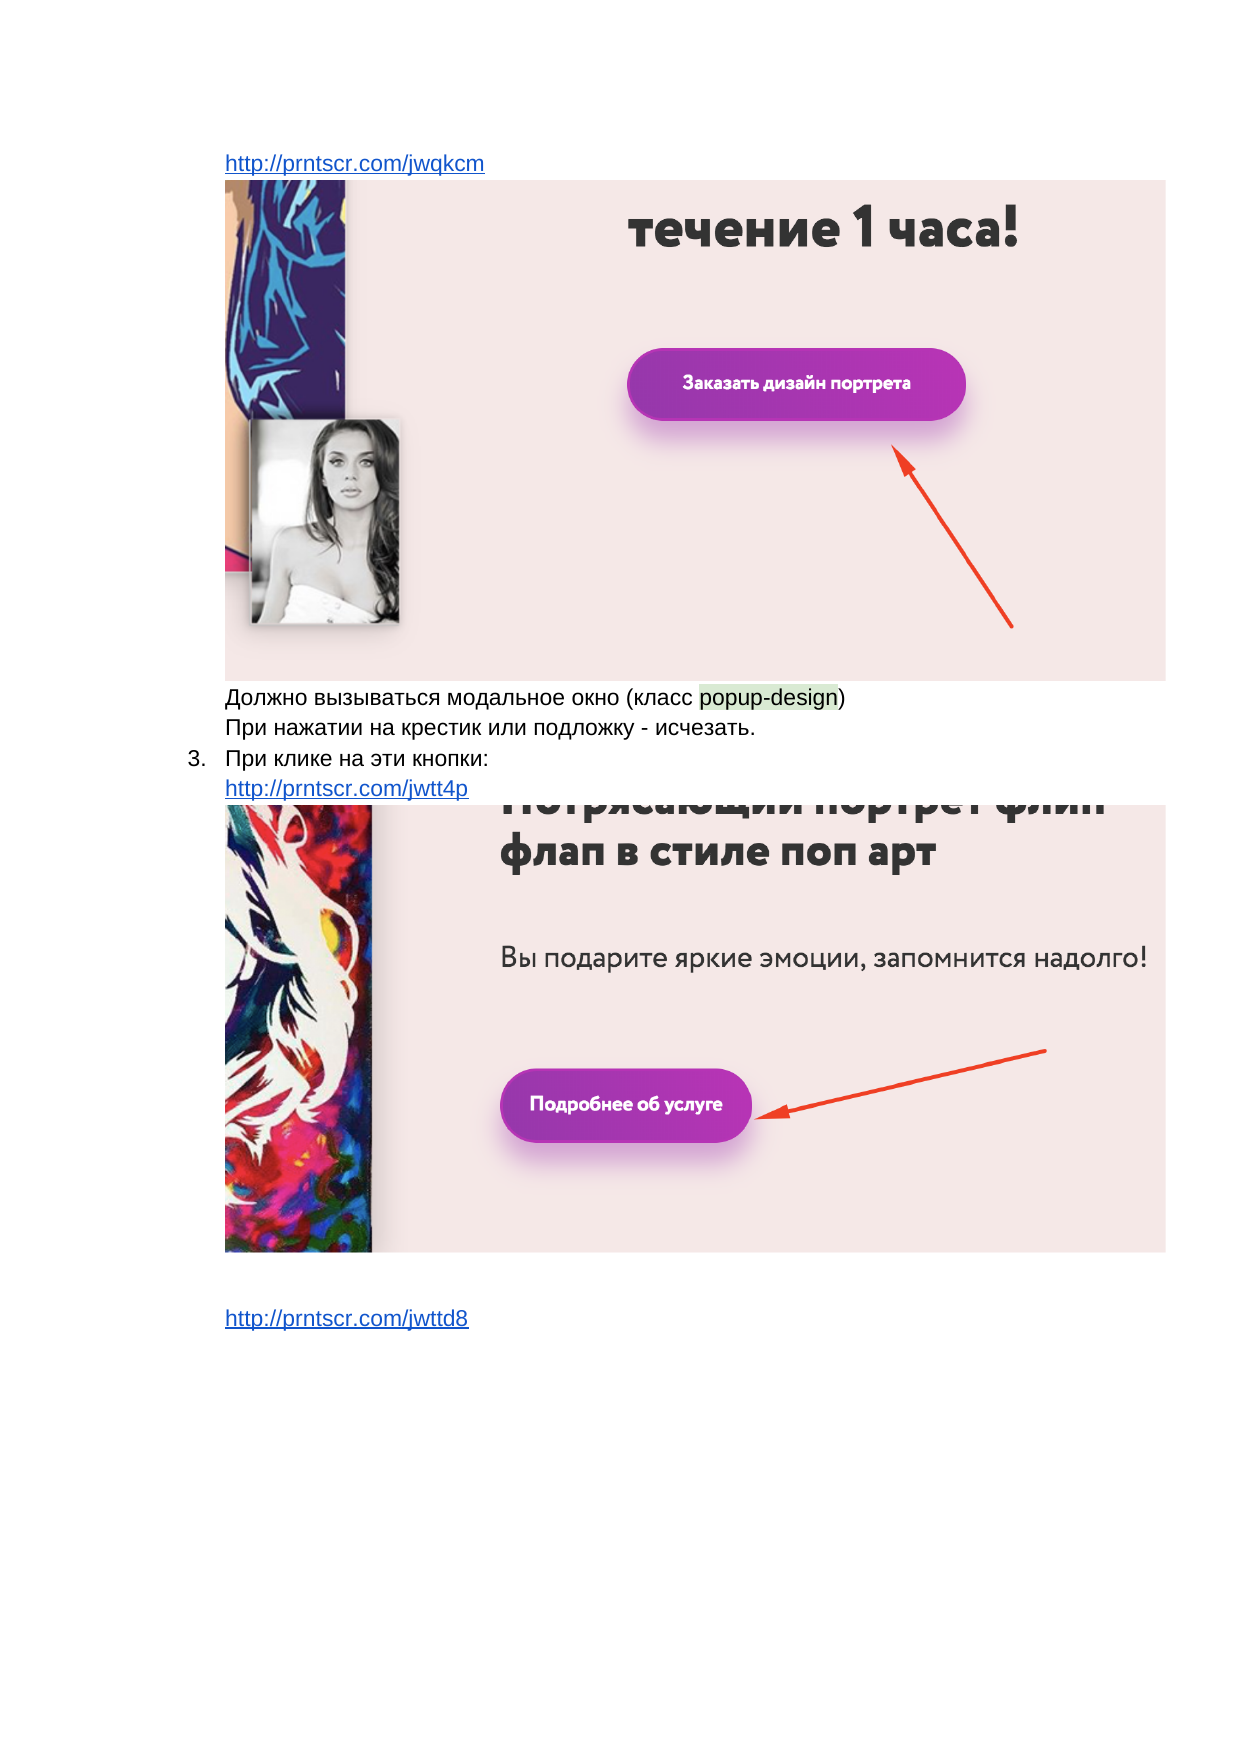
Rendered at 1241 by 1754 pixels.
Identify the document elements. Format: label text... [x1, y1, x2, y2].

picture [225, 180, 1166, 681]
picture [225, 805, 1166, 1301]
list http://prntscr.com/jwqkcm Должно вызываться модальное окно (класс popup-design) При нажатии на крестик или подложку - исчезать. [187, 150, 1090, 741]
list При клике на эти кнопки: http://prntscr.com/jwtt4p http://prntscr.com/jwttd8 [187, 744, 1090, 1331]
